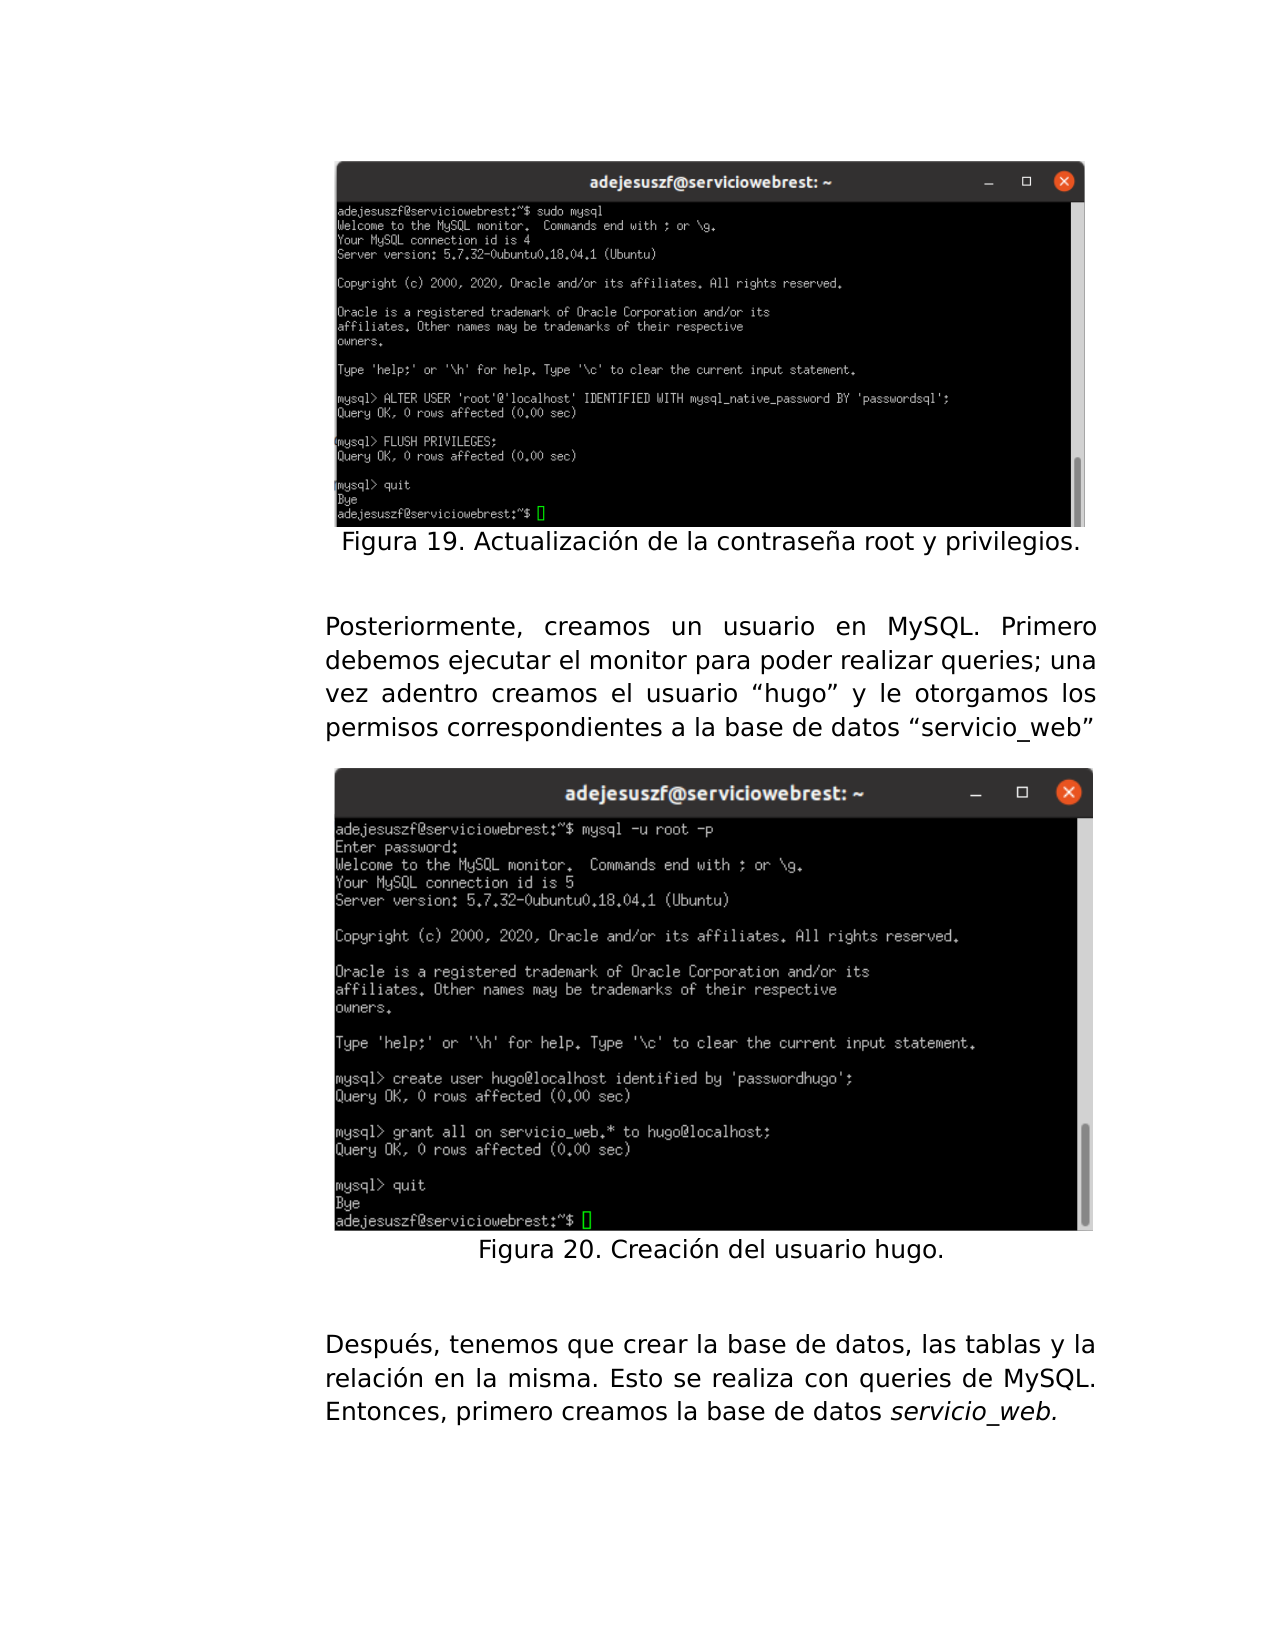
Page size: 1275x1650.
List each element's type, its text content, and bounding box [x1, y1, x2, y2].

picture [909, 768, 1093, 1231]
text Después, tenemos que crear la base de datos, las tablas y la relación en la misma. Esto se realiza con queries de MySQL. Entonces, primero creamos la base de datos servicio_web. [325, 1330, 1098, 1427]
picture [899, 161, 1085, 527]
text Posteriormente, creamos un usuario en MySQL. Primero debemos ejecutar el monitor para poder realizar queries; una vez adentro creamos el usuario “hugo” y le otorgamos los permisos correspondientes a la base de datos “servicio_web” [325, 612, 1098, 742]
text Figura 19. Actualización de la contraseña root y privilegios. [325, 148, 1098, 556]
text Figura 20. Creación del usuario hugo. [325, 761, 1098, 1264]
